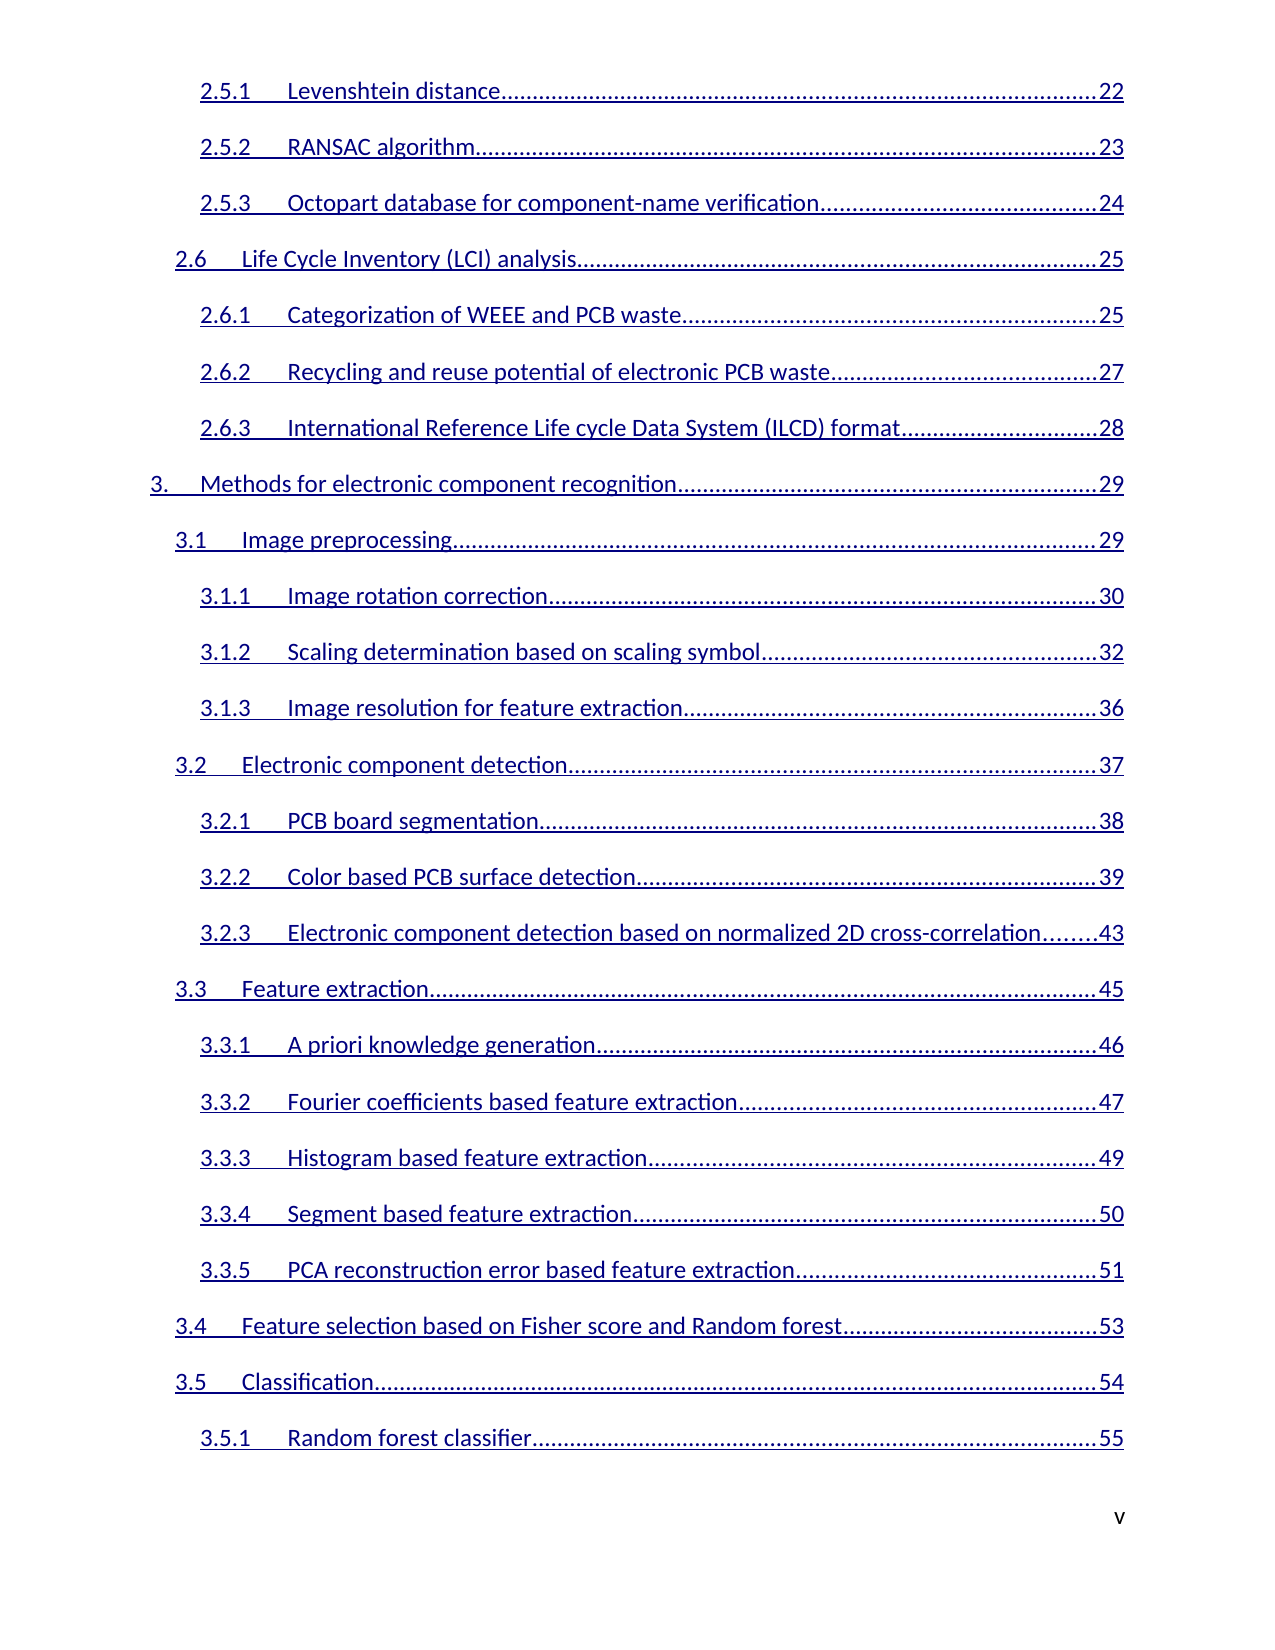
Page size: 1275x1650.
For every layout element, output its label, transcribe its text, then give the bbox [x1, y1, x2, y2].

text 3.3.2 Fourier coefficients based feature extraction 47 [200, 1086, 1125, 1116]
text 2.5.3 Octopart database for component-name verification 24 [200, 187, 1125, 218]
text 3.3.5 PCA reconstruction error based feature extraction 51 [200, 1254, 1125, 1284]
text 2.5.2 RANSAC algorithm 23 [200, 131, 1125, 162]
text 2.5.1 Levenshtein distance 22 [200, 75, 1125, 106]
text 3.3.3 Histogram based feature extraction 49 [200, 1142, 1125, 1172]
text 3.3.1 A priori knowledge generation 46 [200, 1029, 1125, 1060]
text 2.6.1 Categorization of WEEE and PCB waste 25 [200, 299, 1125, 330]
text 3.1.2 Scaling determination based on scaling symbol 32 [200, 636, 1125, 667]
text 3.5 Classification 54 [175, 1366, 1125, 1397]
text 3.3.4 Segment based feature extraction 50 [200, 1198, 1125, 1228]
text 3.3 Feature extraction 45 [175, 973, 1125, 1004]
text 3.1.3 Image resolution for feature extraction 36 [200, 693, 1125, 723]
text 3.1.1 Image rotation correction 30 [200, 580, 1125, 611]
text 3.5.1 Random forest classifier 55 [200, 1422, 1125, 1453]
text 3.2.3 Electronic component detection based on normalized 2D cross-correlation 43 [200, 917, 1125, 948]
text 2.6 Life Cycle Inventory (LCI) analysis 25 [175, 243, 1125, 274]
text 3.2 Electronic component detection 37 [175, 749, 1125, 779]
text 3.2.1 PCB board segmentation 38 [200, 805, 1125, 835]
text 3.2.2 Color based PCB surface detection 39 [200, 861, 1125, 892]
text 3.4 Feature selection based on Fisher score and Random forest 53 [175, 1310, 1125, 1341]
text 3. Methods for electronic component recognition 29 [150, 468, 1125, 498]
text 3.1 Image preprocessing 29 [175, 524, 1125, 555]
text 2.6.3 International Reference Life cycle Data System (ILCD) format 28 [200, 412, 1125, 442]
text 2.6.2 Recycling and reuse potential of electronic PCB waste 27 [200, 356, 1125, 386]
